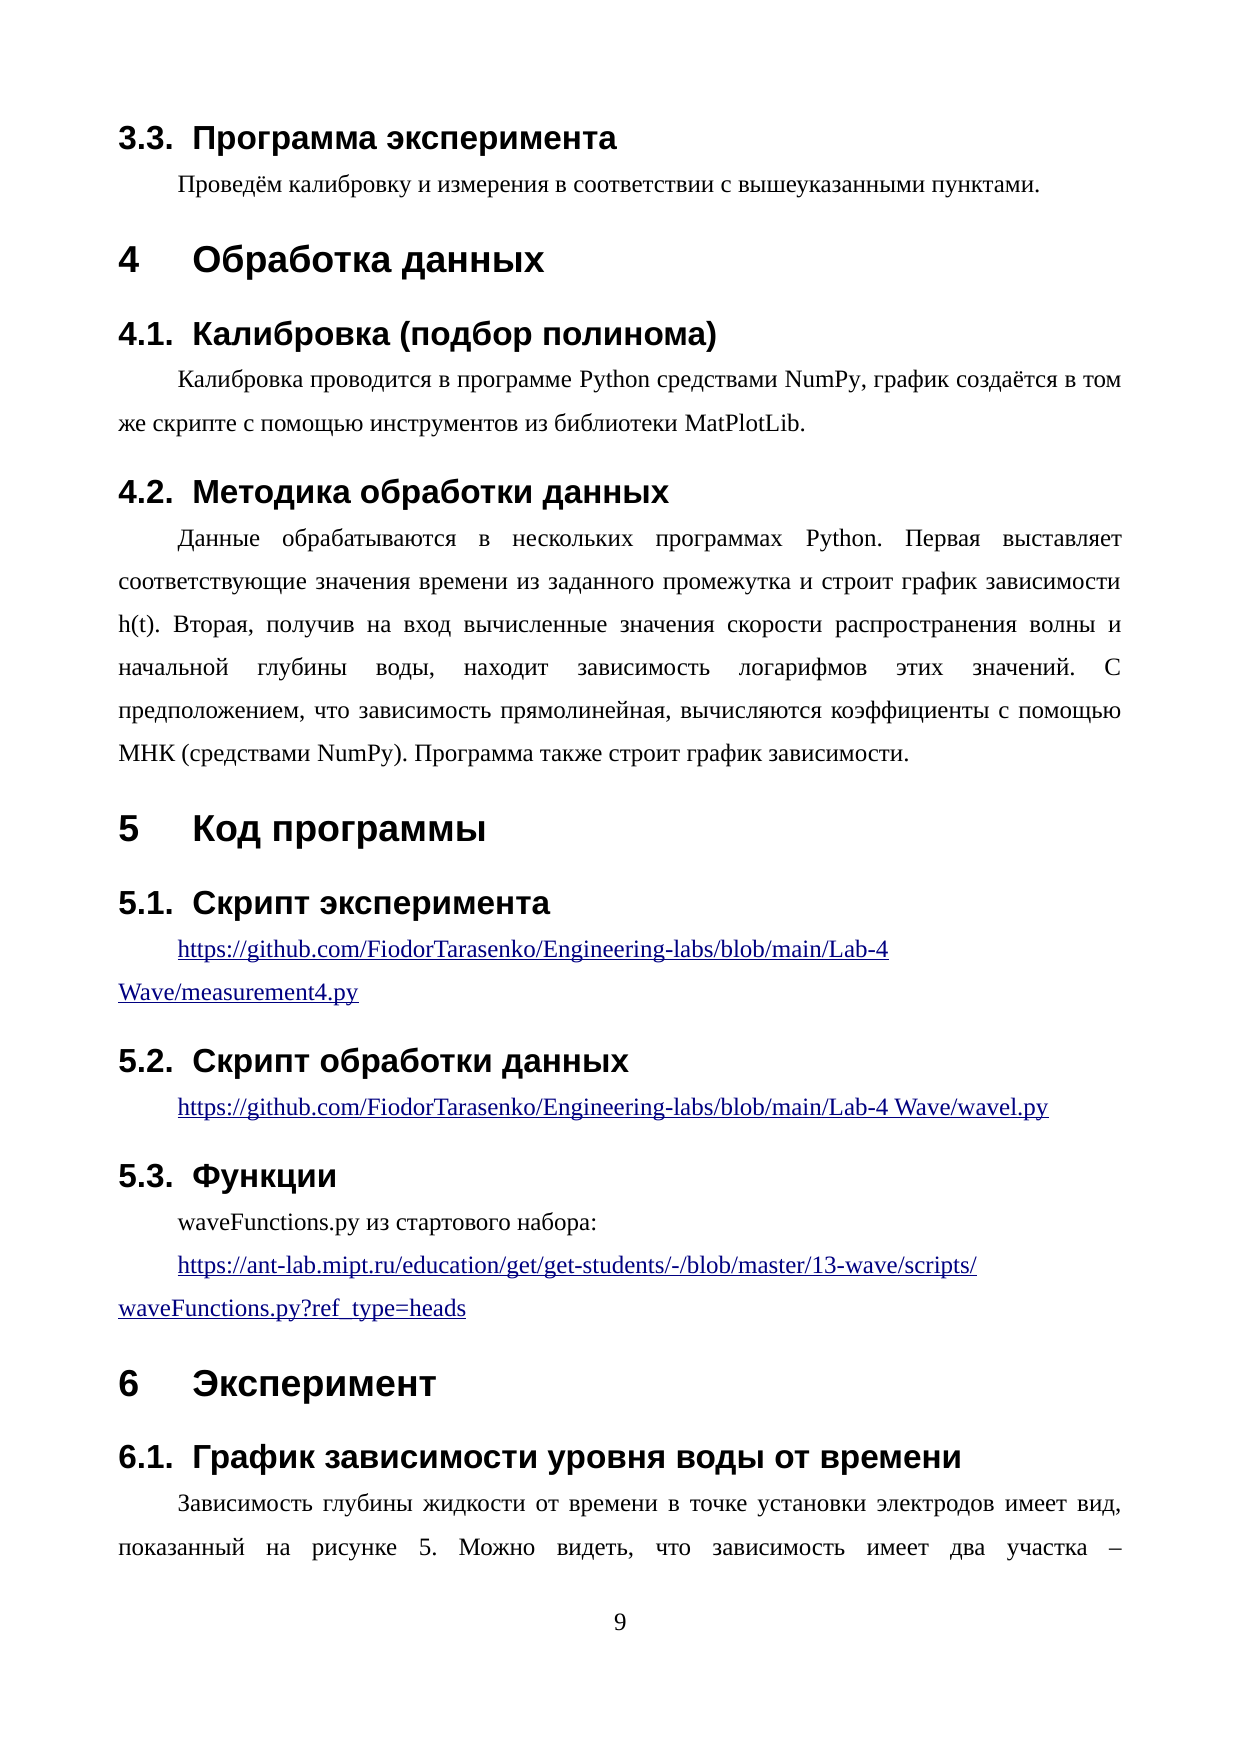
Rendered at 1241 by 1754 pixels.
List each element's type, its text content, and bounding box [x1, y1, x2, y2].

text Проведём калибровку и измерения в соответствии с вышеуказанными пунктами. [118, 169, 1122, 198]
subtitle Скрипт эксперимента [118, 883, 1122, 921]
subtitle Обработка данных [118, 237, 1122, 280]
subtitle График зависимости уровня воды от времени [118, 1437, 1122, 1476]
text Зависимость глубины жидкости от времени в точке установки электродов имеет вид, показанный на рисунке 5. Можно видеть, что зависимость имеет два участка – [118, 1488, 1122, 1560]
text waveFunctions.py из стартового набора: [118, 1207, 1122, 1235]
subtitle Код программы [118, 806, 1122, 849]
subtitle Методика обработки данных [118, 472, 1122, 510]
subtitle Программа эксперимента [118, 118, 1122, 157]
subtitle Функции [118, 1156, 1122, 1194]
text https://github.com/FiodorTarasenko/Engineering-labs/blob/main/Lab-4 Wave/wavel.py [118, 1092, 1122, 1121]
subtitle Скрипт обработки данных [118, 1041, 1122, 1079]
text https://ant-lab.mipt.ru/education/get/get-students/-/blob/master/13-wave/scripts/waveFunctions.py?ref_type=heads [118, 1250, 1122, 1322]
text https://github.com/FiodorTarasenko/Engineering-labs/blob/main/Lab-4 Wave/measurement4.py [118, 934, 1122, 1006]
text Данные обрабатываются в нескольких программах Python. Первая выставляет соответствующие значения времени из заданного промежутка и строит график зависимости h(t). Вторая, получив на вход вычисленные значения скорости распространения волны и начальной глубины воды, находит зависимость логарифмов этих значений. С предположением, что зависимость прямолинейная, вычисляются коэффициенты с помощью МНК (средствами NumPy). Программа также строит график зависимости. [118, 523, 1122, 767]
text Калибровка проводится в программе Python средствами NumPy, график создаётся в том же скрипте с помощью инструментов из библиотеки MatPlotLib. [118, 364, 1122, 436]
subtitle Эксперимент [118, 1361, 1122, 1404]
subtitle Калибровка (подбор полинома) [118, 314, 1122, 352]
